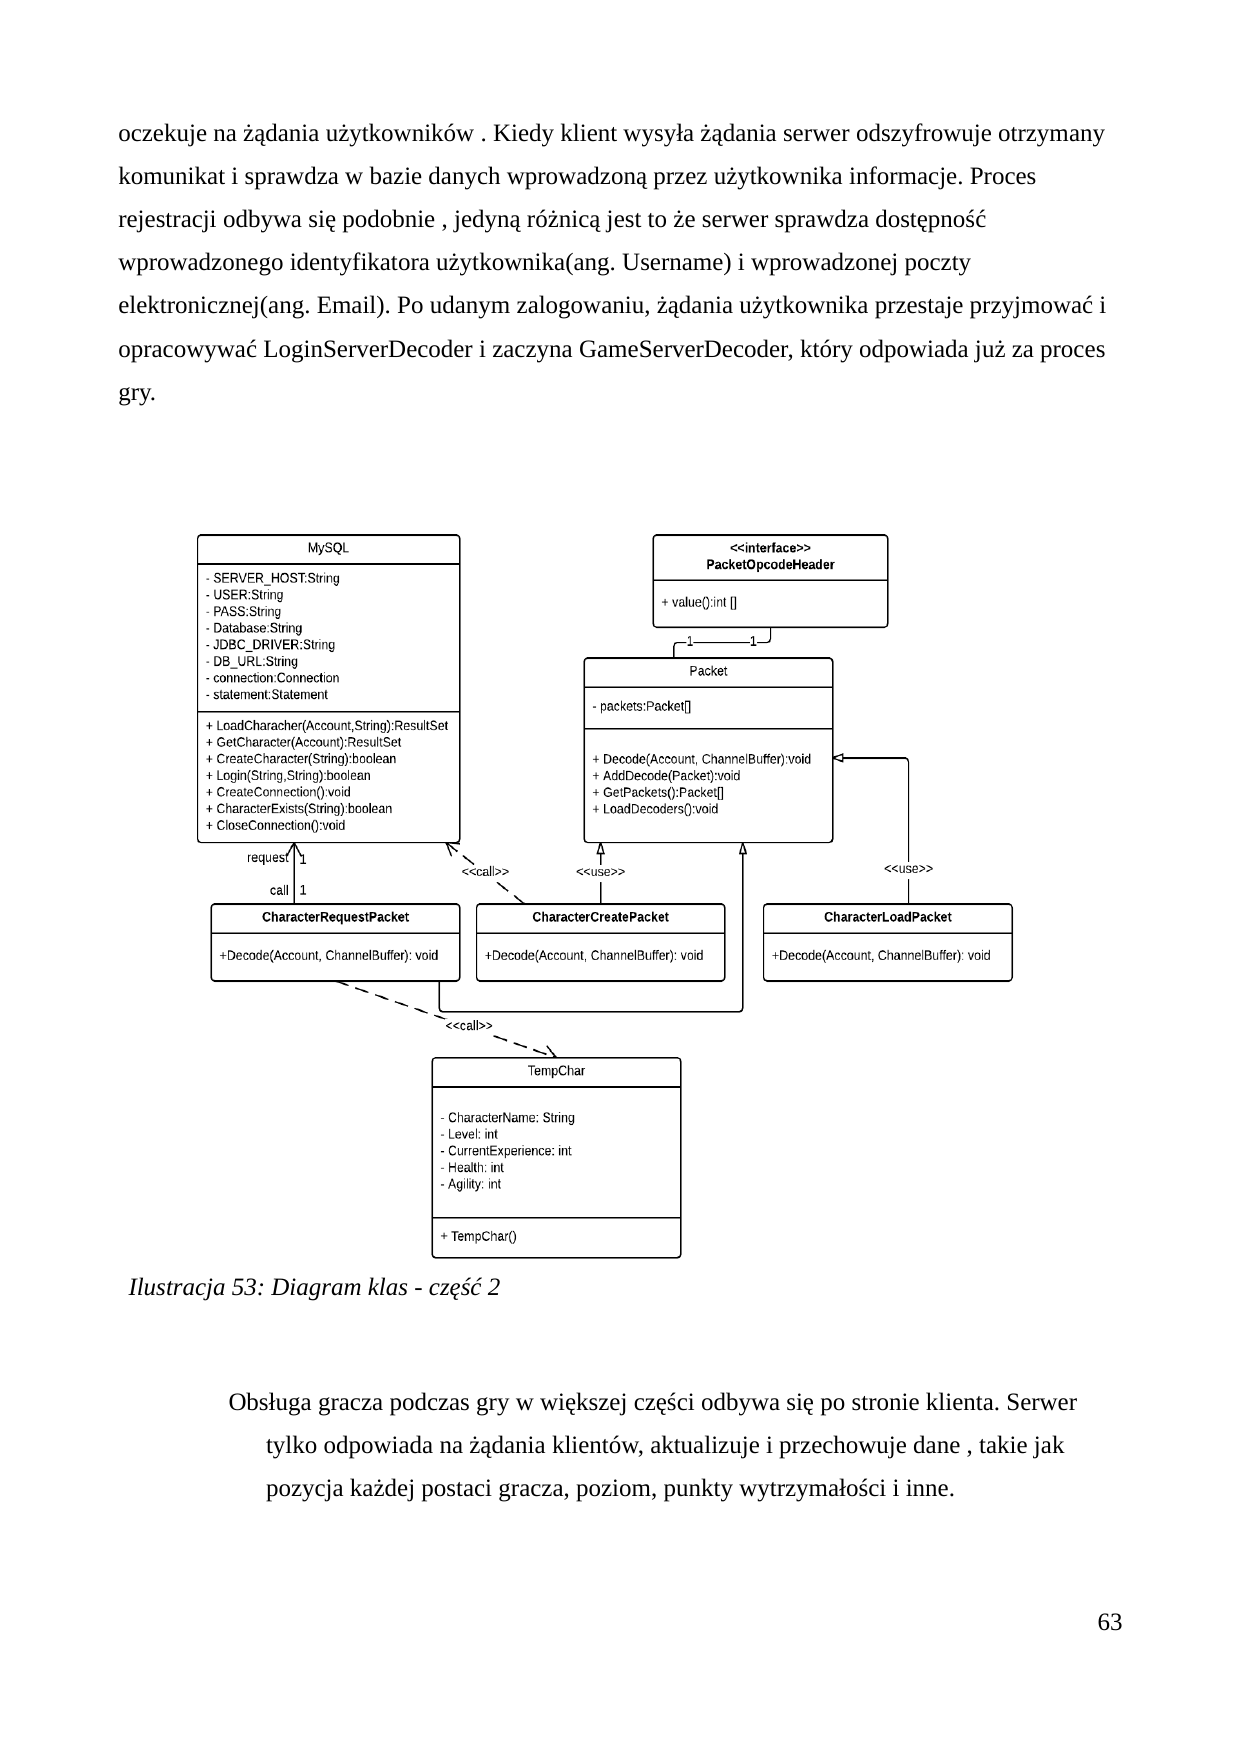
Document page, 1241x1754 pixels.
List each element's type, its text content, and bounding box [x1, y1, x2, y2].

text Ilustracja 53: Diagram klas - część 2 [128, 1272, 1112, 1300]
text Obsługa gracza podczas gry w większej części odbywa się po stronie klienta. Serwer tylko odpowiada na żądania klientów, aktualizuje i przechowuje dane , takie jak pozycja każdej postaci gracza, poziom, punkty wytrzymałości i inne. [228, 1387, 1122, 1502]
picture [128, 473, 1112, 1272]
text oczekuje na żądania użytkowników . Kiedy klient wysyła żądania serwer odszyfrowuje otrzymany komunikat i sprawdza w bazie danych wprowadzoną przez użytkownika informacje. Proces rejestracji odbywa się podobnie , jedyną różnicą jest to że serwer sprawdza dostępność wprowadzonego identyfikatora użytkownika(ang. Username) i wprowadzonej poczty elektronicznej(ang. Email). Po udanym zalogowaniu, żądania użytkownika przestaje przyjmować i opracowywać LoginServerDecoder i zaczyna GameServerDecoder, który odpowiada już za proces gry. [118, 118, 1122, 406]
